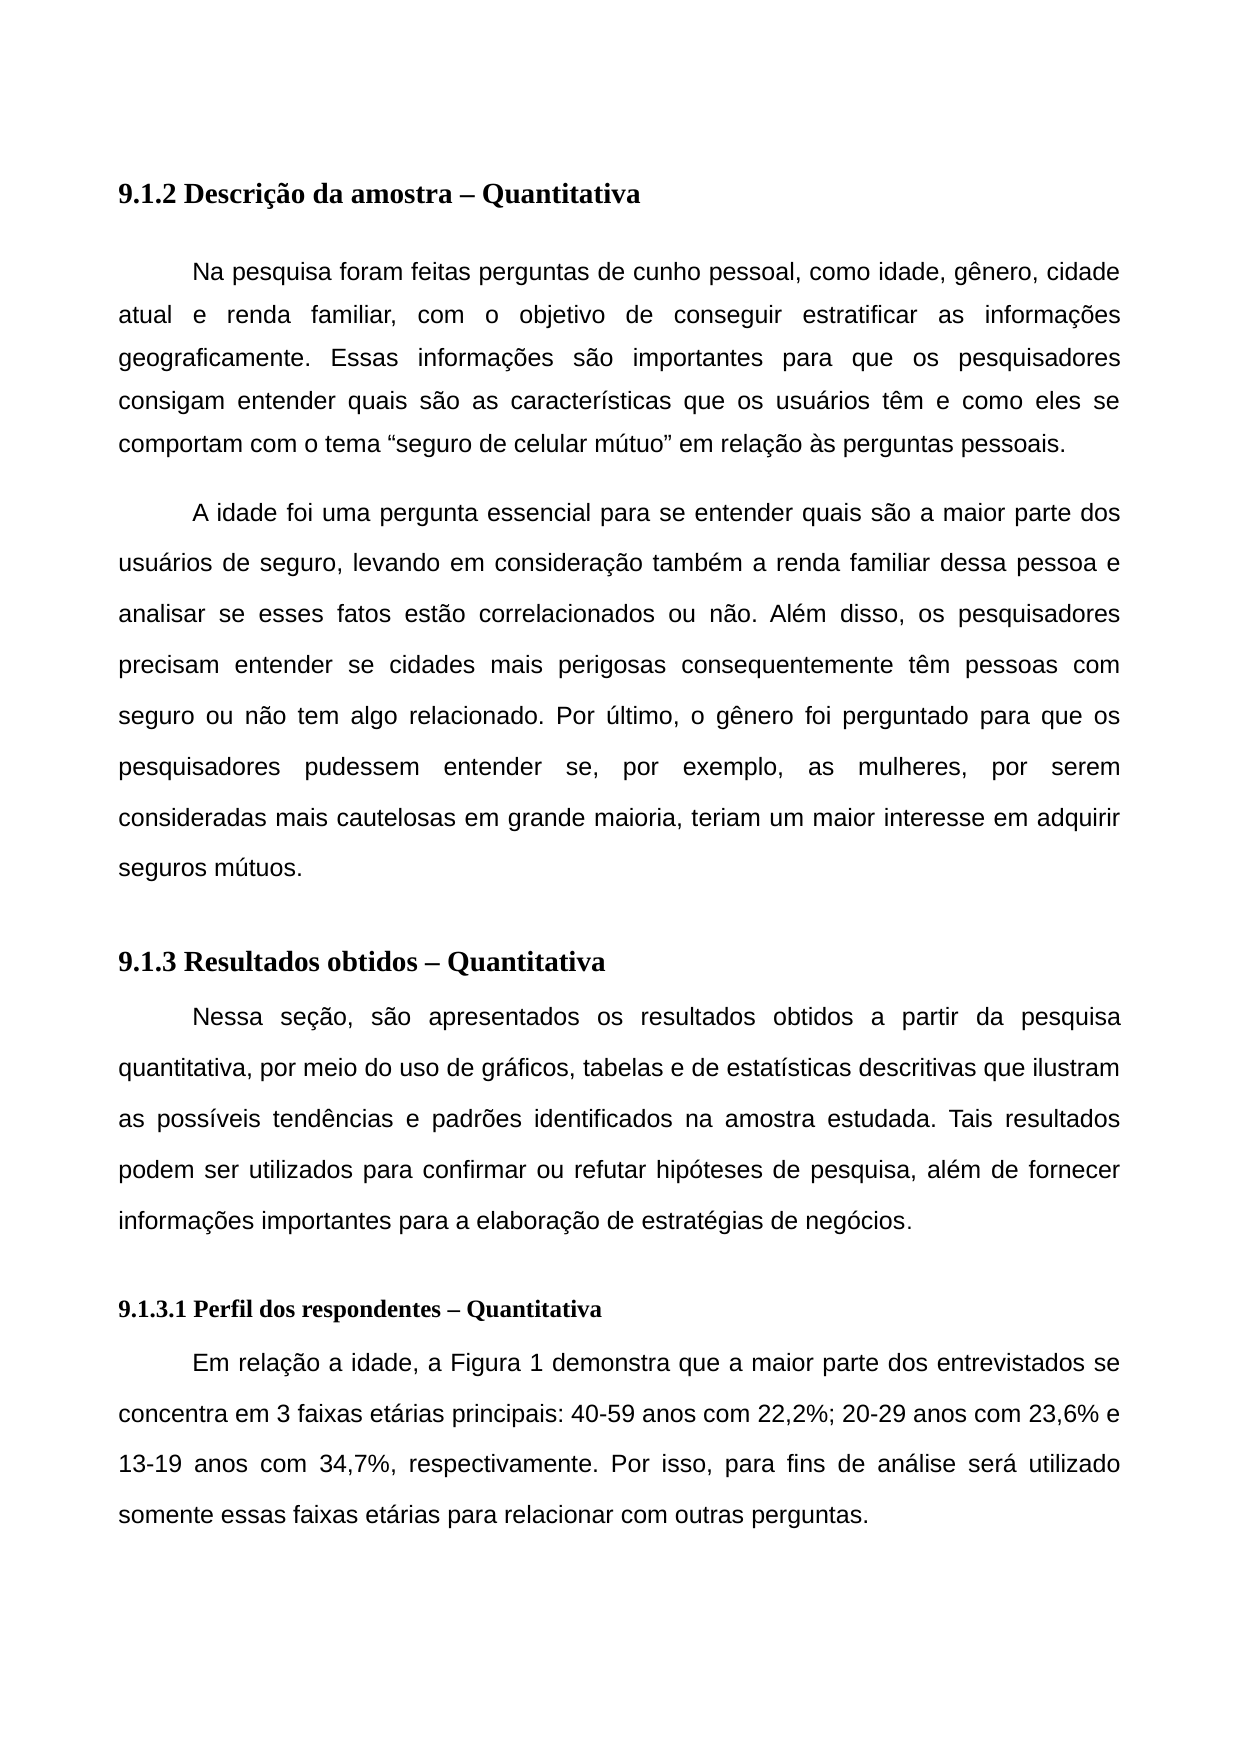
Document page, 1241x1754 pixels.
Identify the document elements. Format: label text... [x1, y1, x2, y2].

subtitle 9.1.2 Descrição da amostra – Quantitativa [118, 176, 1122, 209]
text Nessa seção, são apresentados os resultados obtidos a partir da pesquisa quantitativa, por meio do uso de gráficos, tabelas e de estatísticas descritivas que ilustram as possíveis tendências e padrões identificados na amostra estudada. Tais resultados podem ser utilizados para confirmar ou refutar hipóteses de pesquisa, além de fornecer informações importantes para a elaboração de estratégias de negócios. [118, 1002, 1122, 1234]
subtitle 9.1.3.1 Perfil dos respondentes – Quantitativa [118, 1294, 1122, 1323]
text Na pesquisa foram feitas perguntas de cunho pessoal, como idade, gênero, cidade atual e renda familiar, com o objetivo de conseguir estratificar as informações geograficamente. Essas informações são importantes para que os pesquisadores consigam entender quais são as características que os usuários têm e como eles se comportam com o tema “seguro de celular mútuo” em relação às perguntas pessoais. [118, 257, 1122, 458]
text A idade foi uma pergunta essencial para se entender quais são a maior parte dos usuários de seguro, levando em consideração também a renda familiar dessa pessoa e analisar se esses fatos estão correlacionados ou não. Além disso, os pesquisadores precisam entender se cidades mais perigosas consequentemente têm pessoas com seguro ou não tem algo relacionado. Por último, o gênero foi perguntado para que os pesquisadores pudessem entender se, por exemplo, as mulheres, por serem consideradas mais cautelosas em grande maioria, teriam um maior interesse em adquirir seguros mútuos. [118, 498, 1122, 882]
subtitle 9.1.3 Resultados obtidos – Quantitativa [118, 944, 1122, 977]
text Em relação a idade, a Figura 1 demonstra que a maior parte dos entrevistados se concentra em 3 faixas etárias principais: 40-59 anos com 22,2%; 20-29 anos com 23,6% e 13-19 anos com 34,7%, respectivamente. Por isso, para fins de análise será utilizado somente essas faixas etárias para relacionar com outras perguntas. [118, 1348, 1122, 1529]
